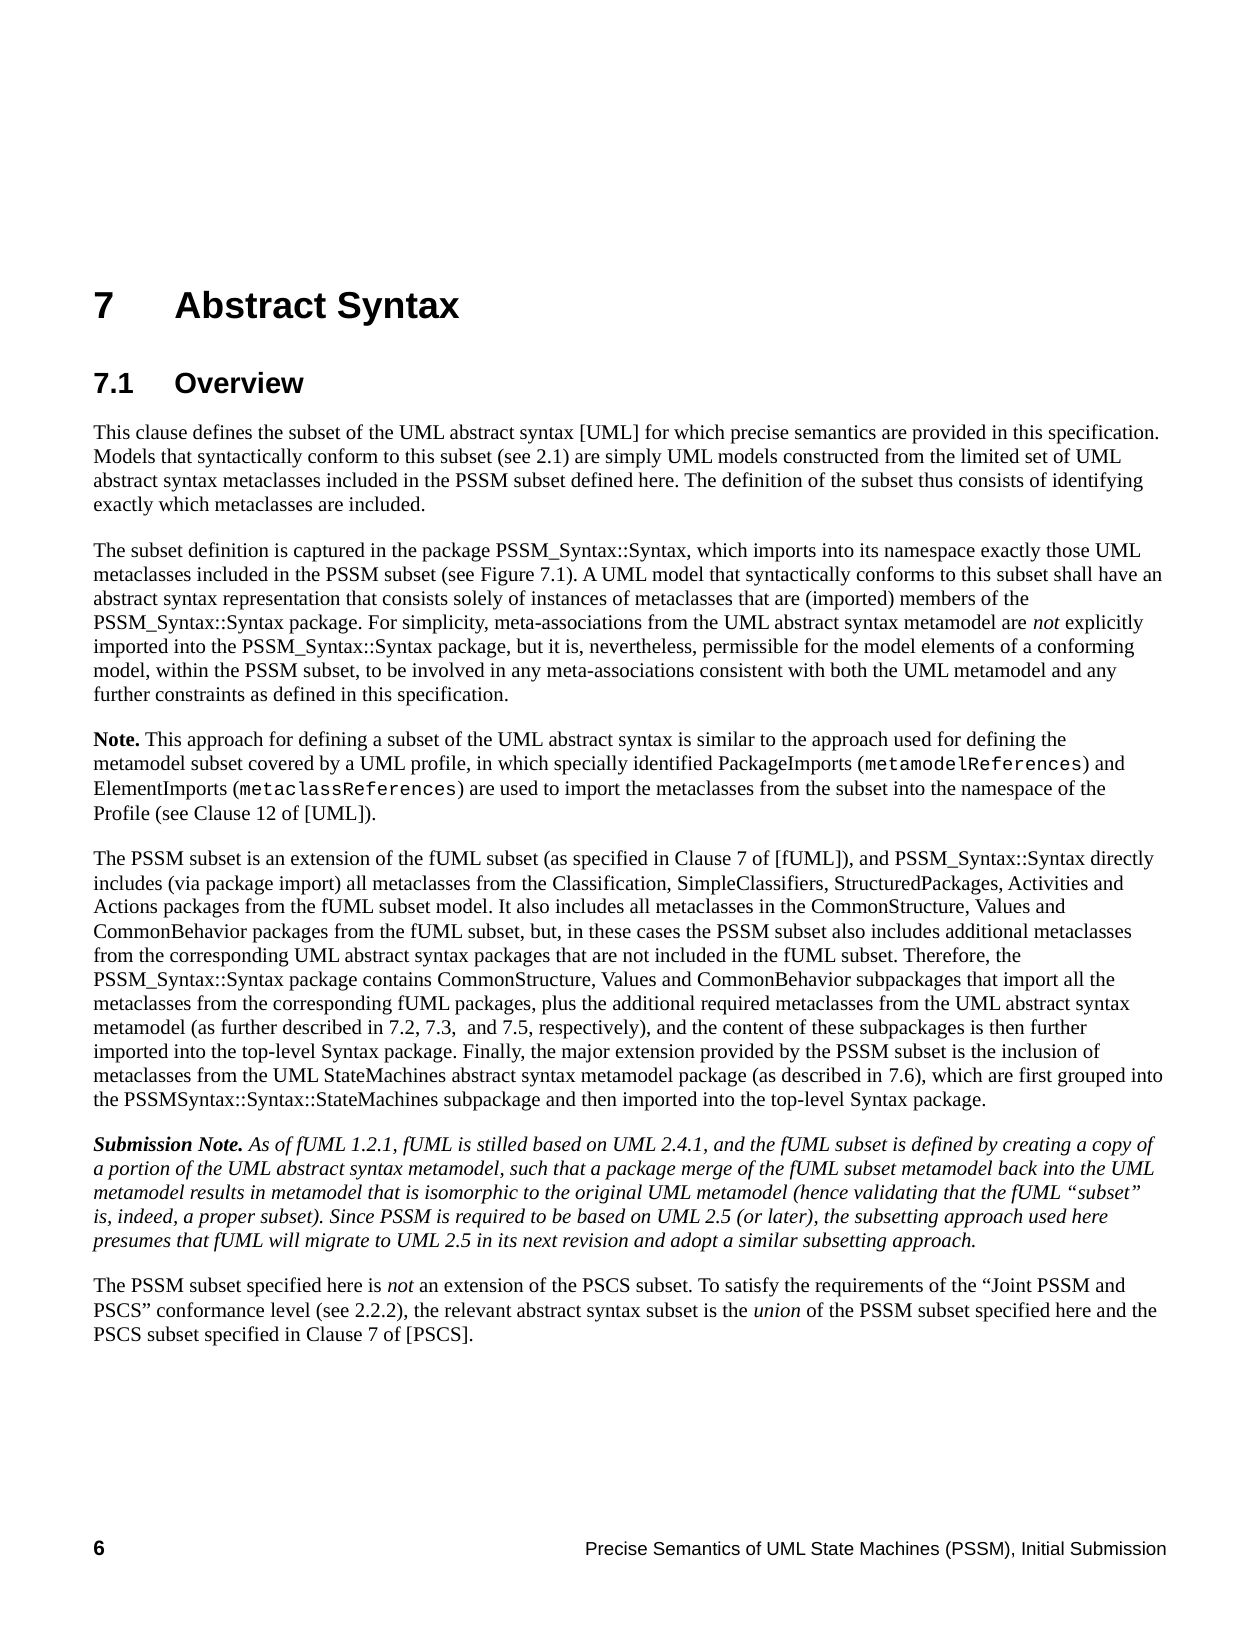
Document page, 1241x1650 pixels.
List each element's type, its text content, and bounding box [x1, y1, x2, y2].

text The PSSM subset specified here is not an extension of the PSCS subset. To satisfy the requirements of the “Joint PSSM and PSCS” conformance level (see 2.2.2), the relevant abstract syntax subset is the union of the PSSM subset specified here and the PSCS subset specified in Clause 7 of [PSCS]. [93, 1273, 1164, 1346]
text Submission Note. As of fUML 1.2.1, fUML is stilled based on UML 2.4.1, and the fUML subset is defined by creating a copy of a portion of the UML abstract syntax metamodel, such that a package merge of the fUML subset metamodel back into the UML metamodel results in metamodel that is isomorphic to the original UML metamodel (hence validating that the fUML “subset” is, indeed, a proper subset). Since PSSM is required to be based on UML 2.5 (or later), the subsetting approach used here presumes that fUML will migrate to UML 2.5 in its next revision and adopt a similar subsetting approach. [93, 1132, 1164, 1252]
text The subset definition is captured in the package PSSM_Syntax::Syntax, which imports into its namespace exactly those UML metaclasses included in the PSSM subset (see Figure 7.1). A UML model that syntactically conforms to this subset shall have an abstract syntax representation that consists solely of instances of metaclasses that are (imported) members of the PSSM_Syntax::Syntax package. For simplicity, meta-associations from the UML abstract syntax metamodel are not explicitly imported into the PSSM_Syntax::Syntax package, but it is, nevertheless, permissible for the model elements of a conforming model, within the PSSM subset, to be involved in any meta-associations consistent with both the UML metamodel and any further constraints as defined in this specification. [93, 537, 1164, 706]
subtitle Overview [93, 364, 1164, 399]
text Note. This approach for defining a subset of the UML abstract syntax is similar to the approach used for defining the metamodel subset covered by a UML profile, in which specially identified PackageImports (metamodelReferences) and ElementImports (metaclassReferences) are used to import the metaclasses from the subset into the namespace of the Profile (see Clause 12 of [UML]). [93, 727, 1164, 825]
text The PSSM subset is an extension of the fUML subset (as specified in Clause 7 of [fUML]), and PSSM_Syntax::Syntax directly includes (via package import) all metaclasses from the Classification, SimpleClassifiers, StructuredPackages, Activities and Actions packages from the fUML subset model. It also includes all metaclasses in the CommonStructure, Values and CommonBehavior packages from the fUML subset, but, in these cases the PSSM subset also includes additional metaclasses from the corresponding UML abstract syntax packages that are not included in the fUML subset. Therefore, the PSSM_Syntax::Syntax package contains CommonStructure, Values and CommonBehavior subpackages that import all the metaclasses from the corresponding fUML packages, plus the additional required metaclasses from the UML abstract syntax metamodel (as further described in 7.2, 7.3, and 7.5, respectively), and the content of these subpackages is then further imported into the top-level Syntax package. Finally, the major extension provided by the PSSM subset is the inclusion of metaclasses from the UML StateMachines abstract syntax metamodel package (as described in 7.6), which are first grouped into the PSSMSyntax::Syntax::StateMachines subpackage and then imported into the top-level Syntax package. [93, 846, 1164, 1111]
text This clause defines the subset of the UML abstract syntax [UML] for which precise semantics are provided in this specification. Models that syntactically conform to this subset (see 2.1) are simply UML models constructed from the limited set of UML abstract syntax metaclasses included in the PSSM subset defined here. The definition of the subset thus consists of identifying exactly which metaclasses are included. [93, 420, 1164, 516]
subtitle Abstract Syntax [93, 283, 1164, 326]
